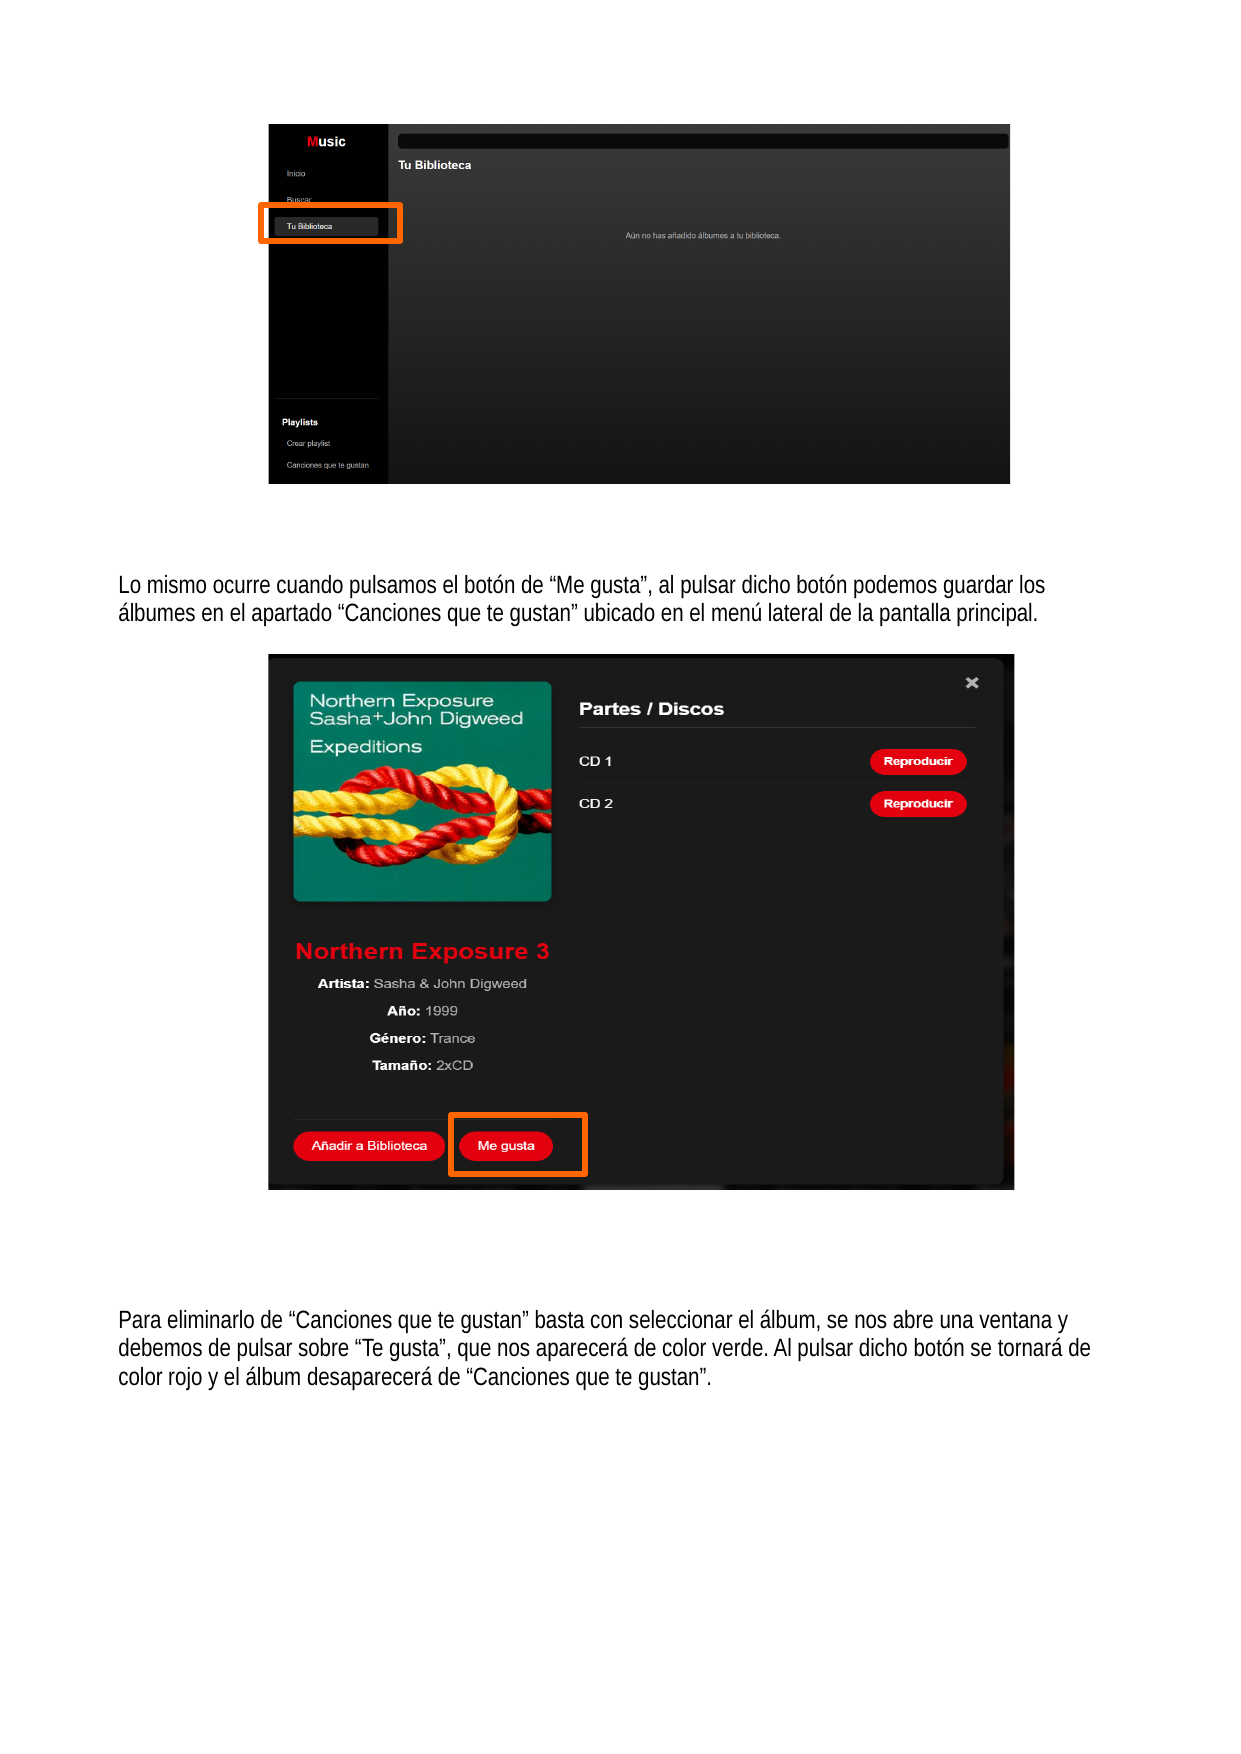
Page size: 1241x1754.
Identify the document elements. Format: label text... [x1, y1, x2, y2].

picture [268, 124, 1011, 484]
text Para eliminarlo de “Canciones que te gustan” basta con seleccionar el álbum, se nos abre una ventana y debemos de pulsar sobre “Te gusta”, que nos aparecerá de color verde. Al pulsar dicho botón se tornará de color rojo y el álbum desaparecerá de “Canciones que te gustan”. [118, 1304, 1122, 1391]
text Lo mismo ocurre cuando pulsamos el botón de “Me gusta”, al pulsar dicho botón podemos guardar los álbumes en el apartado “Canciones que te gustan” ubicado en el menú lateral de la pantalla principal. [118, 569, 1122, 627]
picture [268, 208, 397, 238]
picture [268, 654, 1015, 1190]
